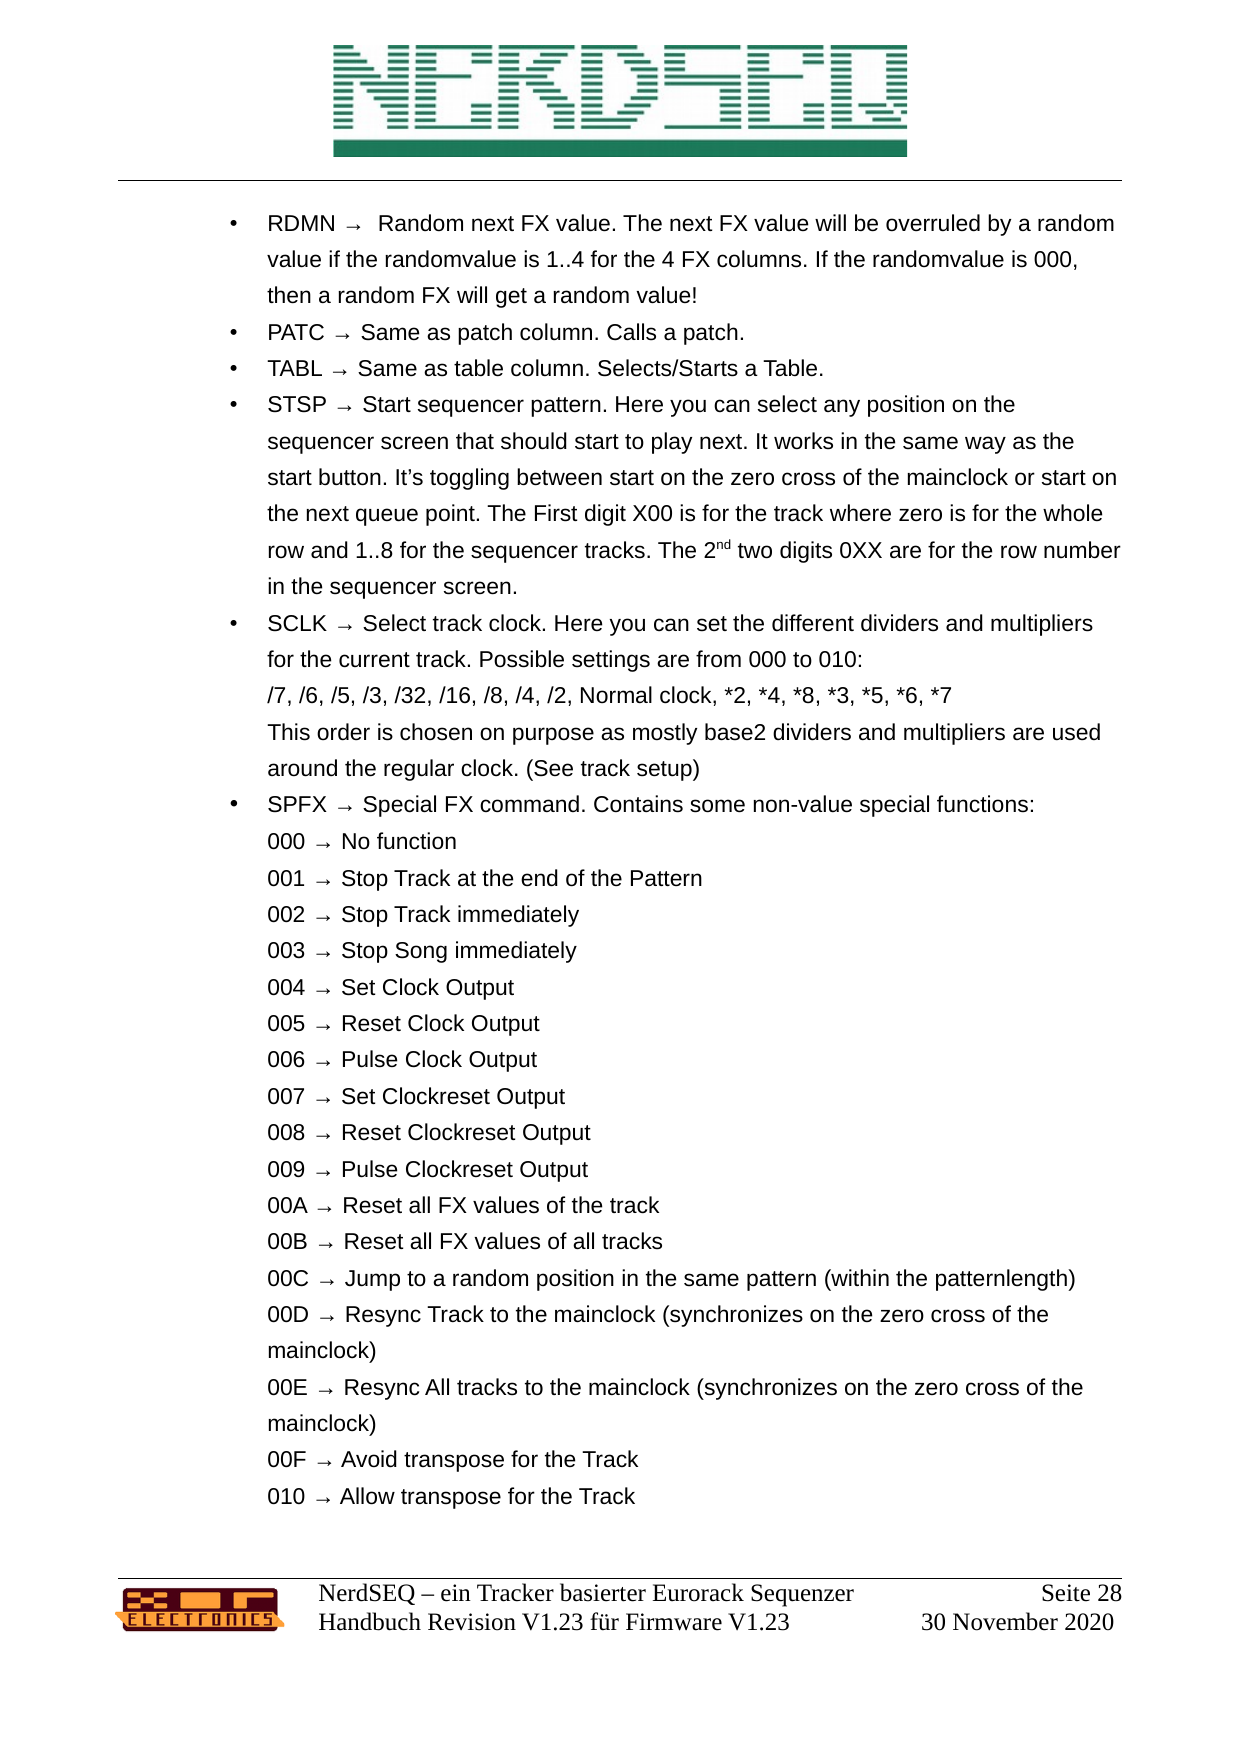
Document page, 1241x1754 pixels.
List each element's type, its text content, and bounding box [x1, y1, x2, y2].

list 003 → Stop Song immediately [229, 937, 1122, 964]
list 00F → Avoid transpose for the Track [229, 1446, 1122, 1473]
list 008 → Reset Clockreset Output [229, 1119, 1122, 1146]
list 00A → Reset all FX values of the track [229, 1192, 1122, 1218]
list 00D → Resync Track to the mainclock (synchronizes on the zero cross of the mainclock) [229, 1301, 1122, 1364]
list /7, /6, /5, /3, /32, /16, /8, /4, /2, Normal clock, *2, *4, *8, *3, *5, *6, *7 This order is chosen on purpose as mostly base2 dividers and multipliers are used around the regular clock. (See track setup) [229, 682, 1122, 781]
list 00E → Resync All tracks to the mainclock (synchronizes on the zero cross of the mainclock) [229, 1374, 1122, 1436]
list 00C → Jump to a random position in the same pattern (within the patternlength) [229, 1264, 1122, 1291]
list 006 → Pulse Clock Output [229, 1046, 1122, 1073]
list 000 → No function [229, 828, 1122, 855]
list SCLK → Select track clock. Here you can set the different dividers and multipliers for the current track. Possible settings are from 000 to 010: [229, 609, 1122, 672]
list TABL → Same as table column. Selects/Starts a Table. [229, 355, 1122, 381]
list 001 → Stop Track at the end of the Pattern [229, 865, 1122, 891]
list 00B → Reset all FX values of all tracks [229, 1228, 1122, 1254]
list STSP → Start sequencer pattern. Here you can select any position on the sequencer screen that should start to play next. It works in the same way as the start button. It’s toggling between start on the zero cross of the mainclock or start on the next queue point. The First digit X00 is for the track where zero is for the whole row and 1..8 for the sequencer tracks. The 2nd two digits 0XX are for the row number in the sequencer screen. [229, 391, 1122, 599]
list RDMN → Random next FX value. The next FX value will be overruled by a random value if the randomvalue is 1..4 for the 4 FX columns. If the randomvalue is 000, then a random FX will get a random value! [229, 209, 1122, 309]
list SPFX → Special FX command. Contains some non-value special functions: [229, 791, 1122, 818]
list 005 → Reset Clock Output [229, 1010, 1122, 1036]
list 010 → Allow transpose for the Track [229, 1483, 1122, 1509]
list 007 → Set Clockreset Output [229, 1083, 1122, 1109]
list 002 → Stop Track immediately [229, 901, 1122, 927]
list 004 → Set Clock Output [229, 974, 1122, 1000]
list 009 → Pulse Clockreset Output [229, 1156, 1122, 1182]
picture [333, 45, 908, 157]
picture [115, 1584, 285, 1634]
list PATC → Same as patch column. Calls a patch. [229, 319, 1122, 345]
